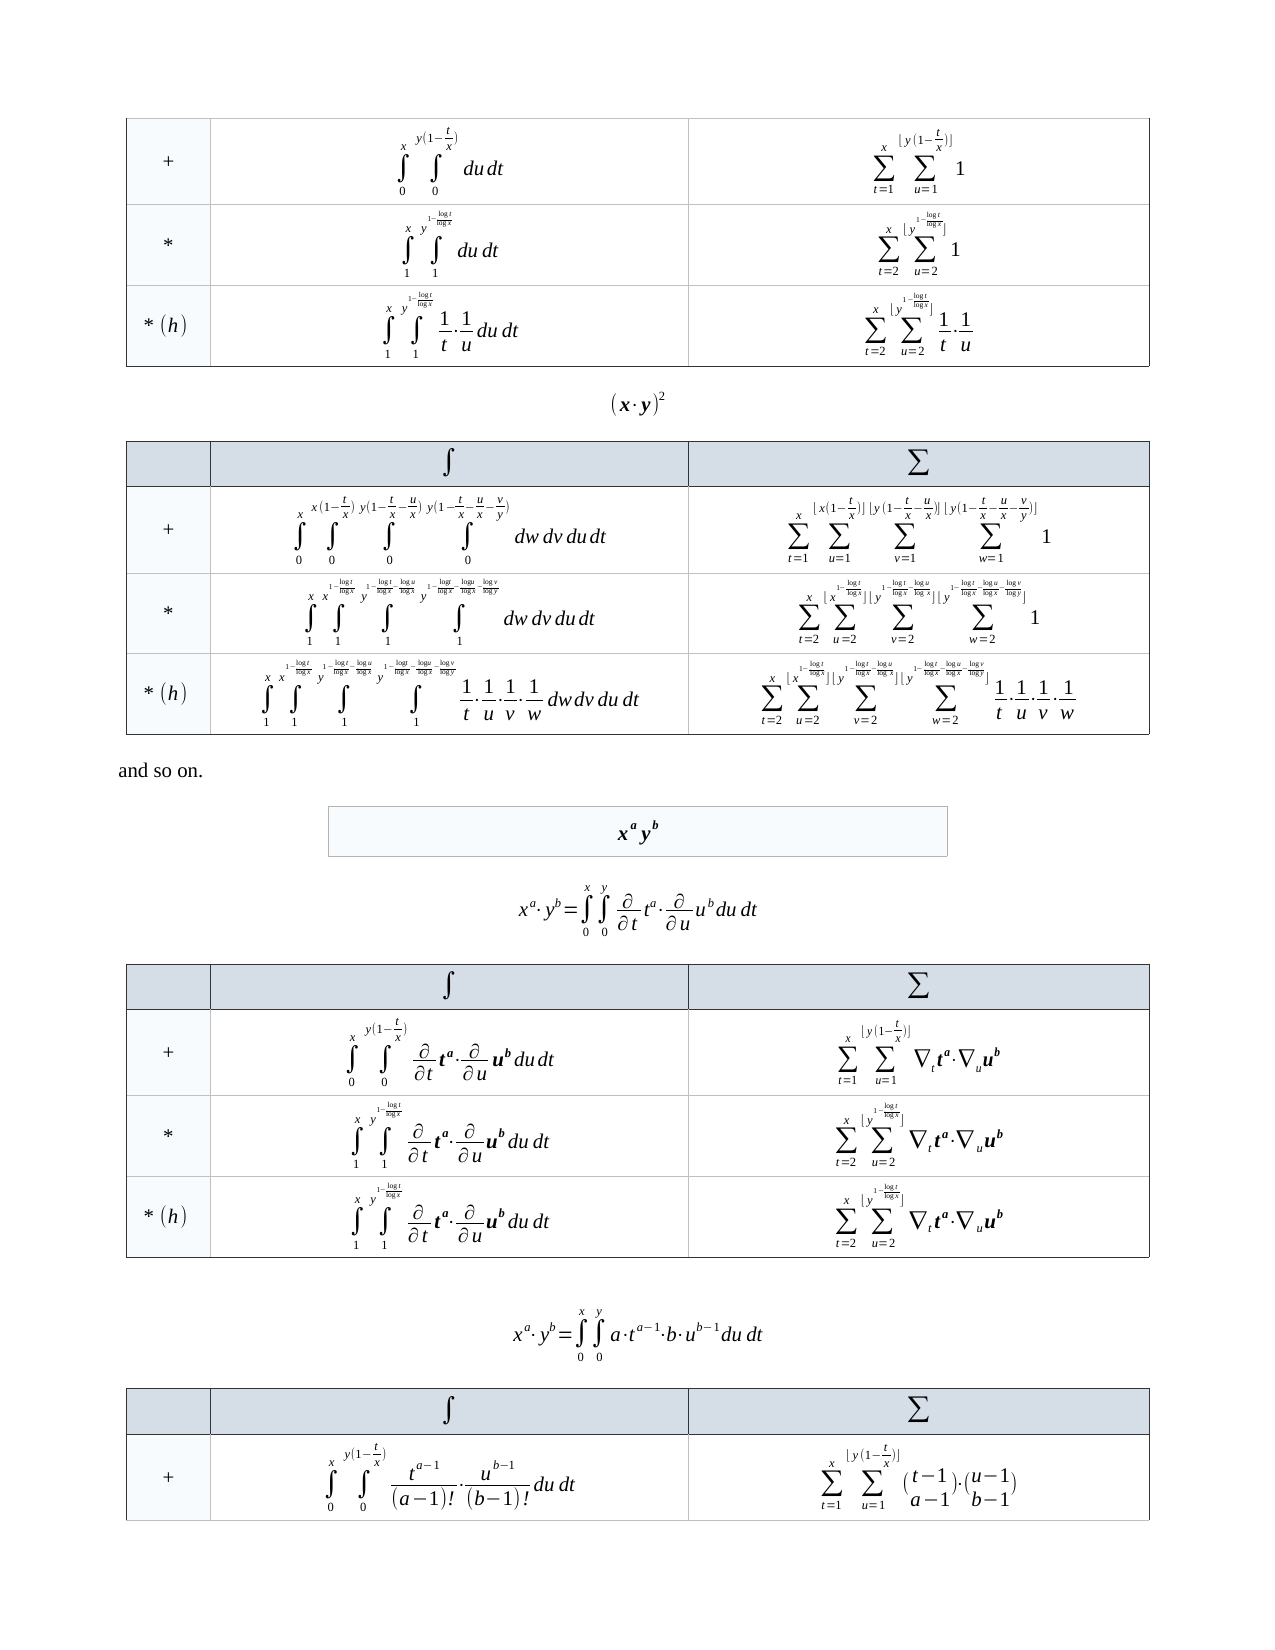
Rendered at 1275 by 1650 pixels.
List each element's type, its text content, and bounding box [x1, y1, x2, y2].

table_cell * [127, 654, 210, 734]
table_header [689, 442, 1149, 486]
table_cell [689, 119, 1149, 204]
table_header [127, 442, 210, 486]
table_cell [689, 205, 1149, 285]
table_cell [689, 1435, 1149, 1520]
table_cell [211, 1010, 688, 1095]
table_cell [211, 1435, 688, 1520]
table_cell [211, 1177, 688, 1257]
text and so on. [118, 758, 1157, 782]
table_cell * [127, 574, 210, 653]
table_cell [689, 286, 1149, 366]
table_cell + [127, 1435, 210, 1520]
table_header [211, 1389, 688, 1434]
table_header [211, 442, 688, 486]
table_cell * [127, 1177, 210, 1257]
table_header [211, 965, 688, 1009]
table_cell [689, 1010, 1149, 1095]
table_cell [211, 574, 688, 653]
table_cell + [127, 487, 210, 572]
table_header [689, 1389, 1149, 1434]
table_cell * [127, 1096, 210, 1176]
table_header [689, 965, 1149, 1009]
table_cell * [127, 205, 210, 285]
table_header [127, 965, 210, 1009]
table_cell [211, 487, 688, 572]
table_cell [689, 654, 1149, 734]
table_cell [689, 487, 1149, 572]
table_cell [211, 654, 688, 734]
table_cell [211, 1096, 688, 1176]
table_cell * [127, 286, 210, 366]
table_header [127, 1389, 210, 1434]
table_cell [211, 205, 688, 285]
table_cell + [127, 119, 210, 204]
table_cell [689, 574, 1149, 653]
table_cell [211, 119, 688, 204]
table_cell + [127, 1010, 210, 1095]
table_cell [689, 1177, 1149, 1257]
table_cell [211, 286, 688, 366]
table_cell [689, 1096, 1149, 1176]
